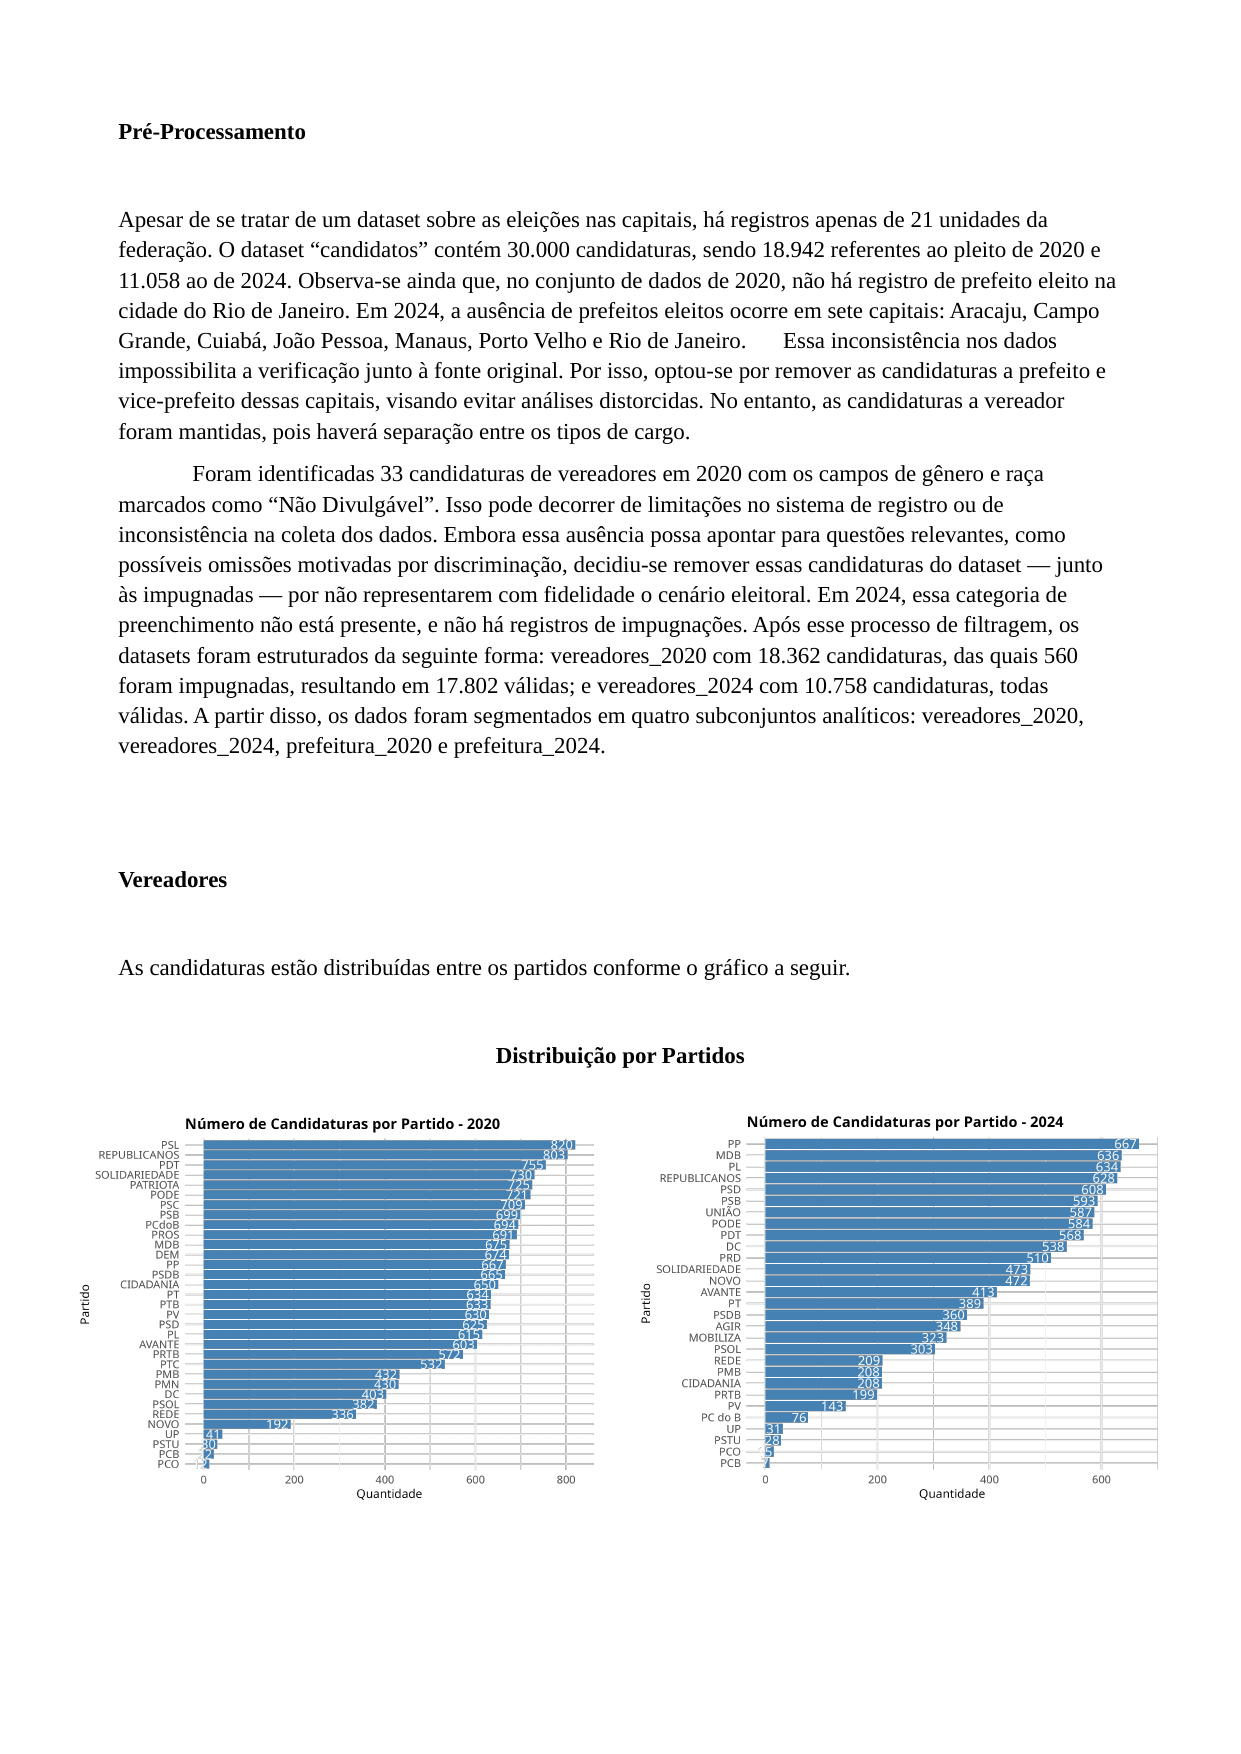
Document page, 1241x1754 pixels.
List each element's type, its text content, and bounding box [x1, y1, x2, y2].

text Foram identificadas 33 candidaturas de vereadores em 2020 com os campos de gênero e raça marcados como “Não Divulgável”. Isso pode decorrer de limitações no sistema de registro ou de inconsistência na coleta dos dados. Embora essa ausência possa apontar para questões relevantes, como possíveis omissões motivadas por discriminação, decidiu-se remover essas candidaturas do dataset — junto às impugnadas — por não representarem com fidelidade o cenário eleitoral. Em 2024, essa categoria de preenchimento não está presente, e não há registros de impugnações. Após esse processo de filtragem, os datasets foram estruturados da seguinte forma: vereadores_2020 com 18.362 candidaturas, das quais 560 foram impugnadas, resultando em 17.802 válidas; e vereadores_2024 com 10.758 candidaturas, todas válidas. A partir disso, os dados foram segmentados em quatro subconjuntos analíticos: vereadores_2020, vereadores_2024, prefeitura_2020 e prefeitura_2024. [118, 461, 1122, 759]
text Pré-Processamento [118, 118, 1122, 144]
text Vereadores [118, 866, 1122, 892]
text Distribuição por Partidos [118, 1043, 1122, 1069]
text Apesar de se tratar de um dataset sobre as eleições nas capitais, há registros apenas de 21 unidades da federação. O dataset “candidatos” contém 30.000 candidaturas, sendo 18.942 referentes ao pleito de 2020 e 11.058 ao de 2024. Observa-se ainda que, no conjunto de dados de 2020, não há registro de prefeito eleito na cidade do Rio de Janeiro. Em 2024, a ausência de prefeitos eleitos ocorre em sete capitais: Aracaju, Campo Grande, Cuiabá, João Pessoa, Manaus, Porto Velho e Rio de Janeiro. Essa inconsistência nos dados impossibilita a verificação junto à fonte original. Por isso, optou-se por remover as candidaturas a prefeito e vice-prefeito dessas capitais, visando evitar análises distorcidas. No entanto, as candidaturas a vereador foram mantidas, pois haverá separação entre os tipos de cargo. [118, 206, 1122, 444]
picture [635, 1110, 1164, 1507]
picture [74, 1112, 600, 1507]
text As candidaturas estão distribuídas entre os partidos conforme o gráfico a seguir. [118, 954, 1122, 981]
